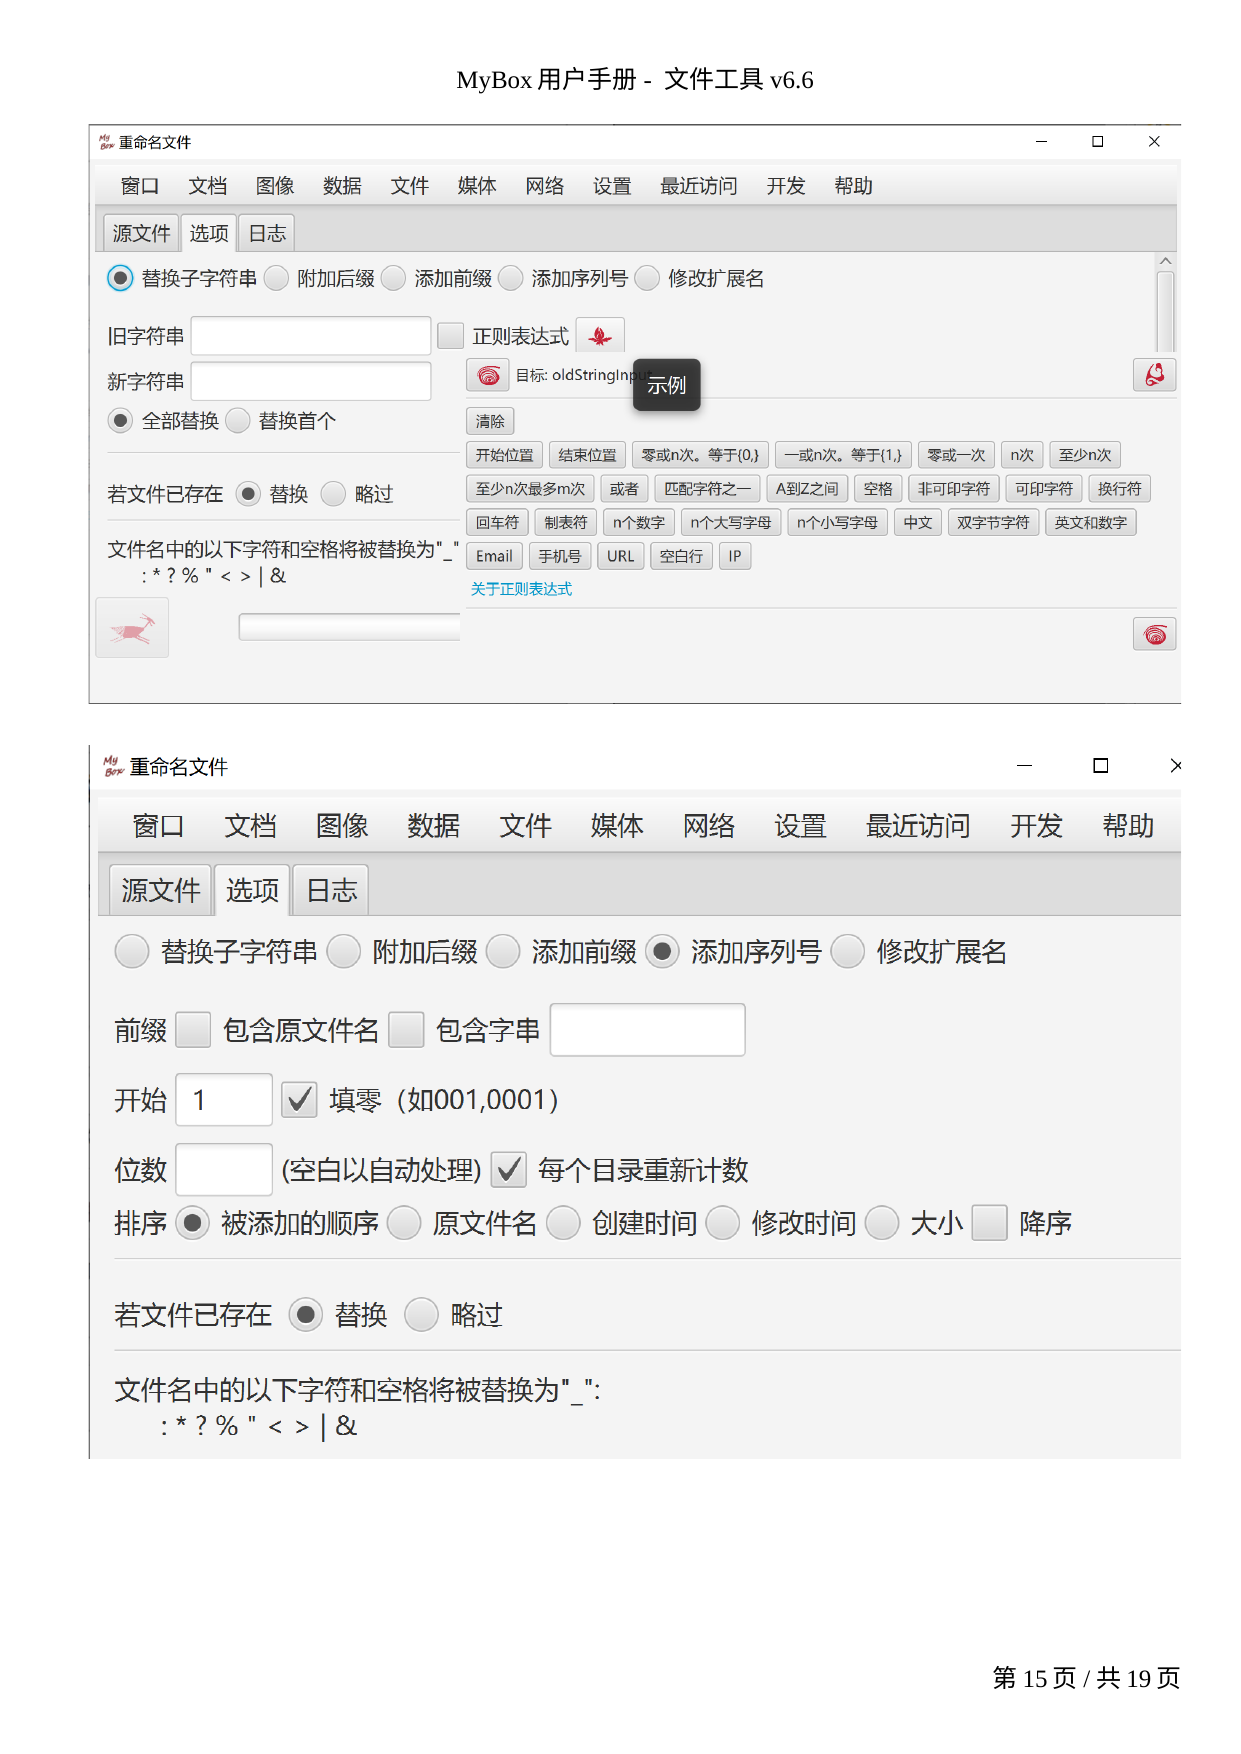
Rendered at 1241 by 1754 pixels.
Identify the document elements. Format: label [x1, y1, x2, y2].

picture [88, 124, 1182, 704]
picture [88, 745, 1182, 1459]
